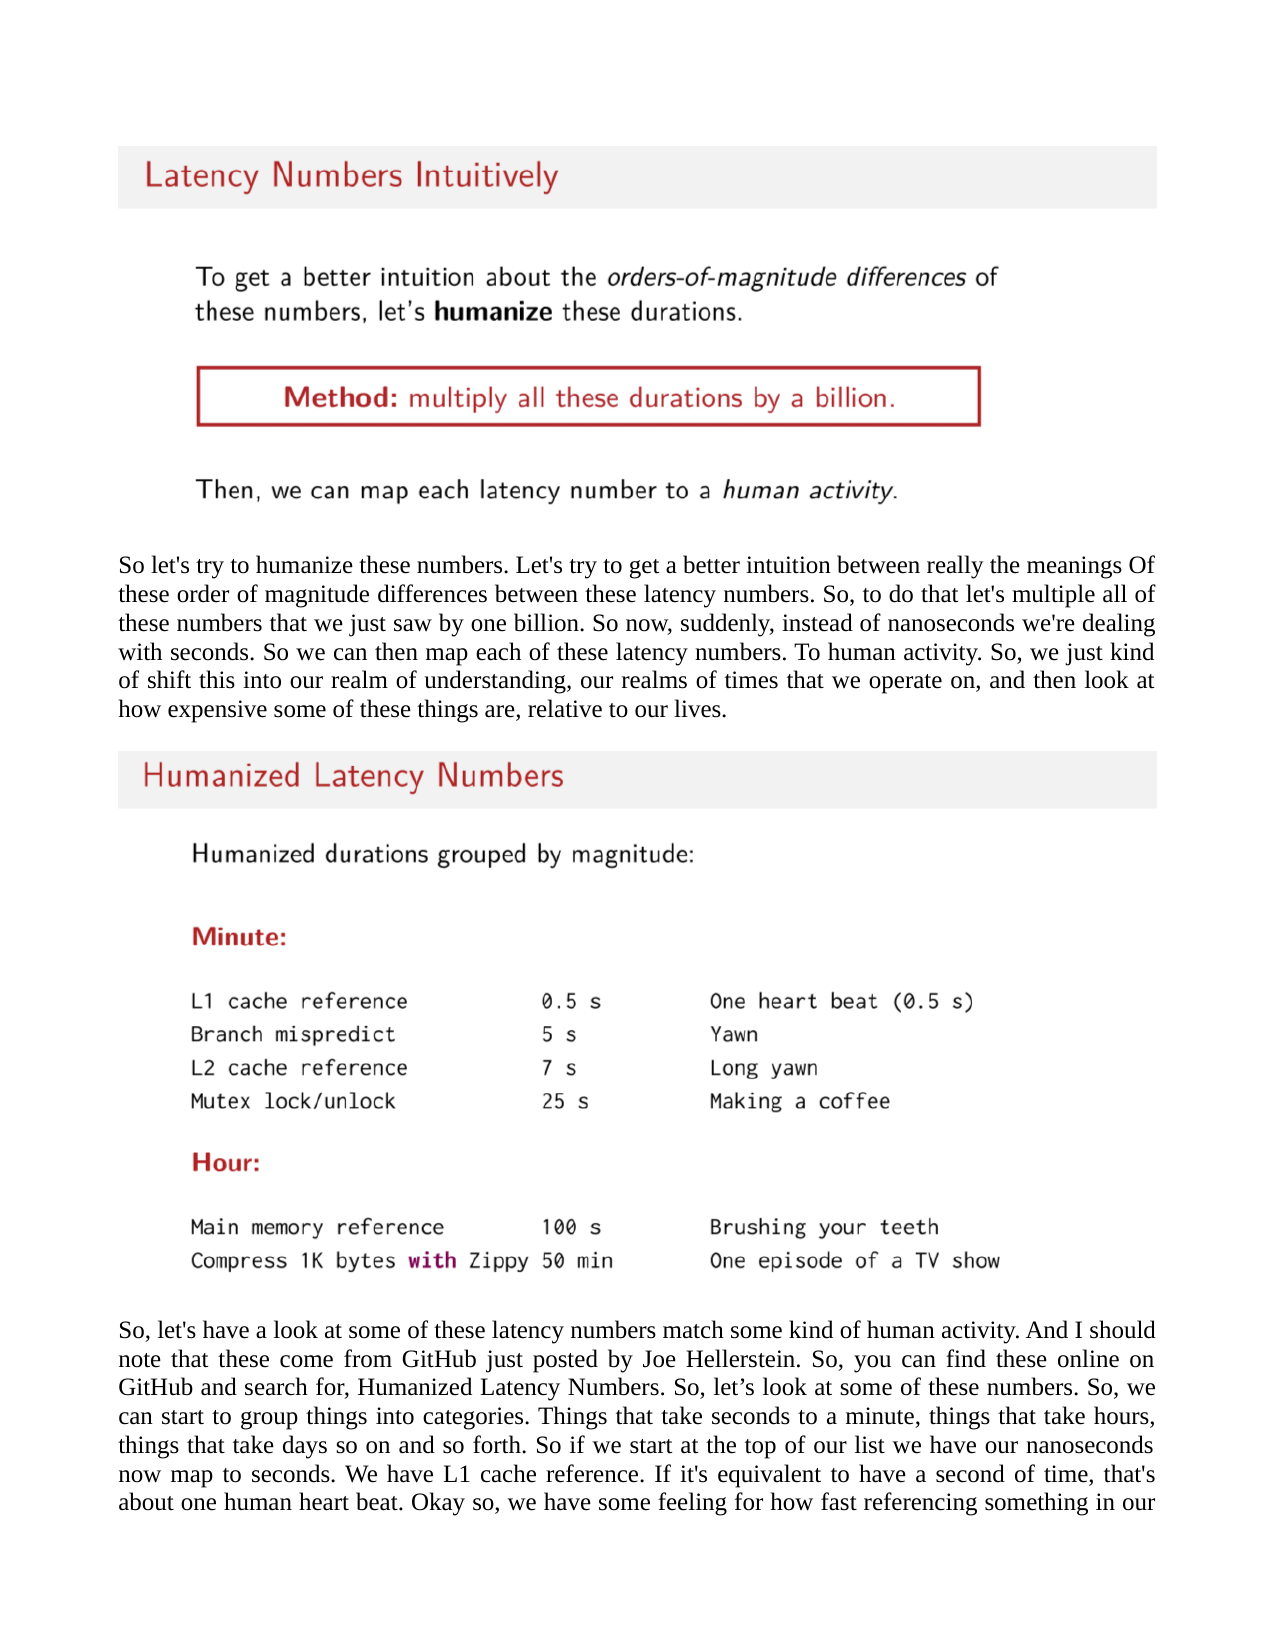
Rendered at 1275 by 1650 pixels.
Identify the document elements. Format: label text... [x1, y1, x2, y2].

text So, let's have a look at some of these latency numbers match some kind of human activity. And I should note that these come from GitHub just posted by Joe Hellerstein. So, you can find these online on GitHub and search for, Humanized Latency Numbers. So, let’s look at some of these numbers. So, we can start to group things into categories. Things that take seconds to a minute, things that take hours, things that take days so on and so forth. So if we start at the top of our list we have our nanoseconds now map to seconds. We have L1 cache reference. If it's equivalent to have a second of time, that's about one human heart beat. Okay so, we have some feeling for how fast referencing something in our [118, 1315, 1157, 1516]
picture [118, 751, 1157, 1287]
text So let's try to humanize these numbers. Let's try to get a better intuition between really the meanings Of these order of magnitude differences between these latency numbers. So, to do that let's multiple all of these numbers that we just saw by one billion. So now, suddenly, instead of nanoseconds we're dealing with seconds. So we can then map each of these latency numbers. To human activity. So, we just kind of shift this into our realm of understanding, our realms of times that we operate on, and then look at how expensive some of these things are, relative to our lives. [118, 551, 1157, 723]
picture [118, 146, 1157, 522]
